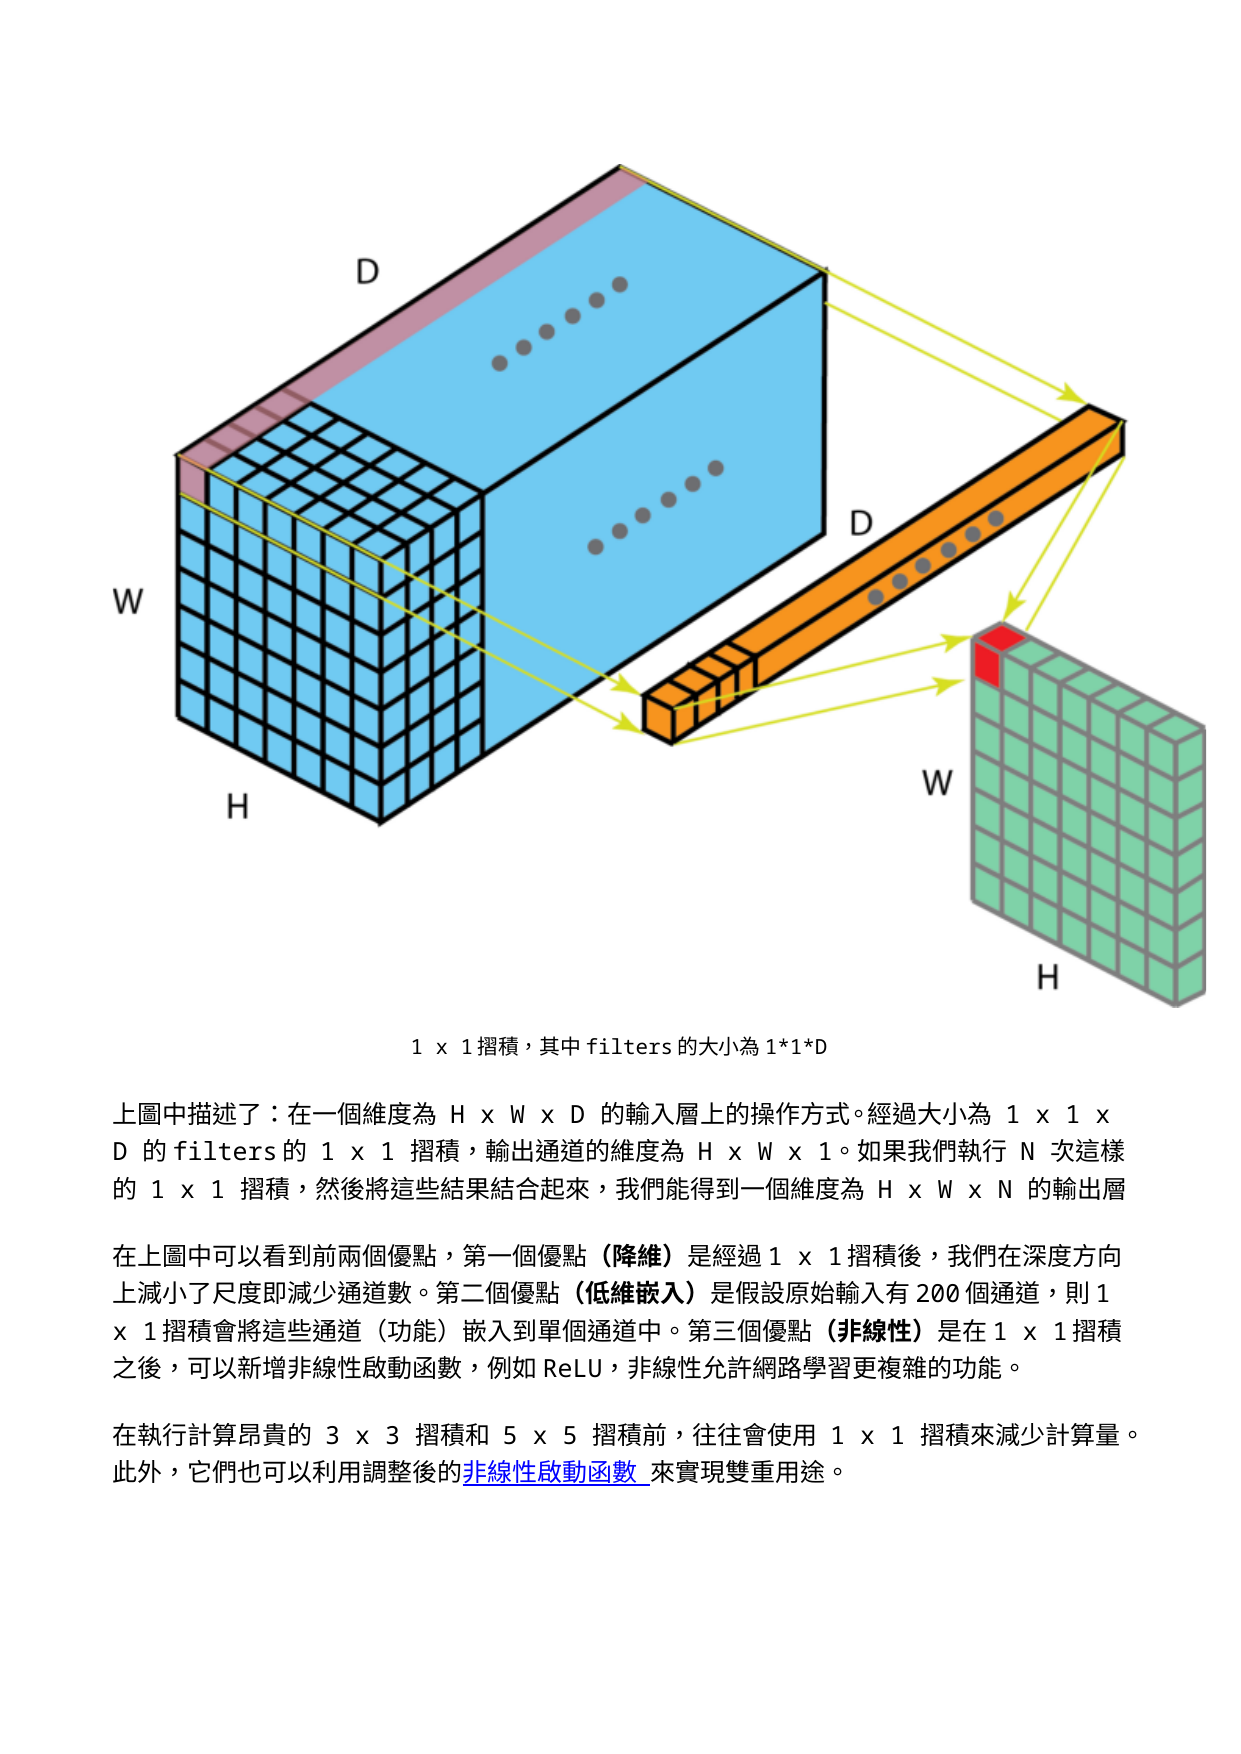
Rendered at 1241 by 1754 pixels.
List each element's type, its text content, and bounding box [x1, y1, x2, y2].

picture [112, 164, 1206, 1008]
text 在上圖中可以看到前兩個優點，第一個優點（降維）是經過1 x 1摺積後，我們在深度方向上減小了尺度即減少通道數。第二個優點（低維嵌入）是假設原始輸入有200個通道，則1 x 1摺積會將這些通道（功能）嵌入到單個通道中。第三個優點（非線性）是在1 x 1摺積之後，可以新增非線性啟動函數，例如ReLU，非線性允許網路學習更複雜的功能。 [112, 1235, 1125, 1385]
text 在執行計算昂貴的 3 x 3 摺積和 5 x 5 摺積前，往往會使用 1 x 1 摺積來減少計算量。此外，它們也可以利用調整後的非線性啟動函數 來實現雙重用途。 [112, 1414, 1125, 1489]
text 上圖中描述了：在一個維度為 H x W x D 的輸入層上的操作方式。經過大小為 1 x 1 x D 的filters的 1 x 1 摺積，輸出通道的維度為 H x W x 1。如果我們執行 N 次這樣的 1 x 1 摺積，然後將這些結果結合起來，我們能得到一個維度為 H x W x N 的輸出層。 [112, 1094, 1125, 1206]
text 1 x 1摺積，其中filters的大小為1*1*D [112, 1027, 1125, 1064]
